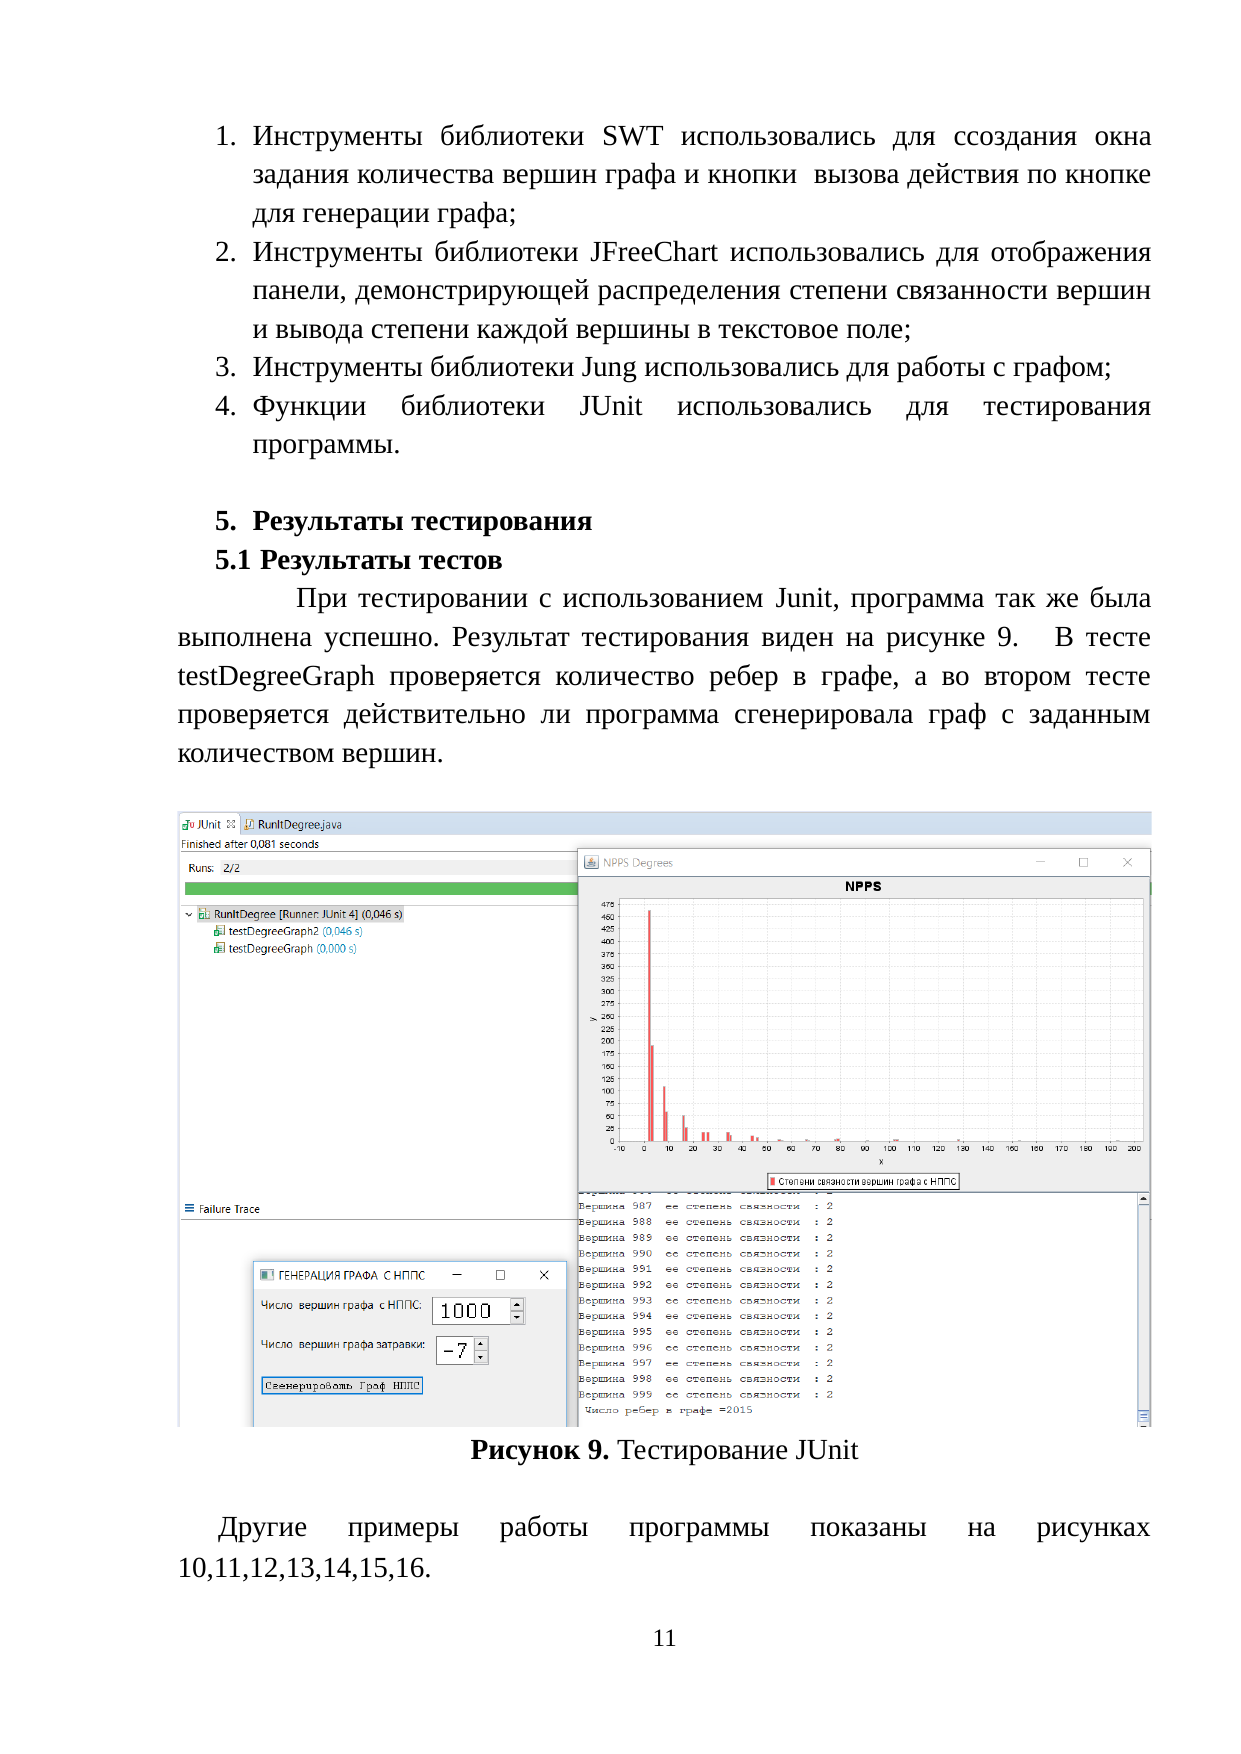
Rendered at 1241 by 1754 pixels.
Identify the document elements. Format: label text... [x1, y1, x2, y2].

picture [177, 811, 1152, 1427]
list Инструменты библиотеки SWT использовались для cсоздания окна задания количества вершин графа и кнопки вызова действия по кнопке для генерации графа; [215, 118, 1152, 229]
list Результаты тестов [215, 542, 1152, 576]
list Инструменты библиотеки JFreeChart использовались для отображения панели, демонстрирующей распределения степени связанности вершин и вывода степени каждой вершины в текстовое поле; [215, 234, 1152, 344]
text Рисунок 9. Тестирование JUnit [177, 1432, 1152, 1466]
text При тестировании с использованием Junit, программа так же была выполнена успешно. Результат тестирования виден на рисунке 9. В тесте testDegreeGraph проверяется количество ребер в графе, а во втором тесте проверяется действительно ли программа сгенерировала граф с заданным количеством вершин. [177, 581, 1152, 768]
text Другие примеры работы программы показаны на рисунках 10,11,12,13,14,15,16. [177, 1509, 1152, 1583]
list Инструменты библиотеки Jung использовались для работы с графом; [215, 349, 1152, 383]
list Результаты тестирования [215, 503, 1152, 537]
list Функции библиотеки JUnit использовались для тестирования программы. [215, 388, 1152, 460]
